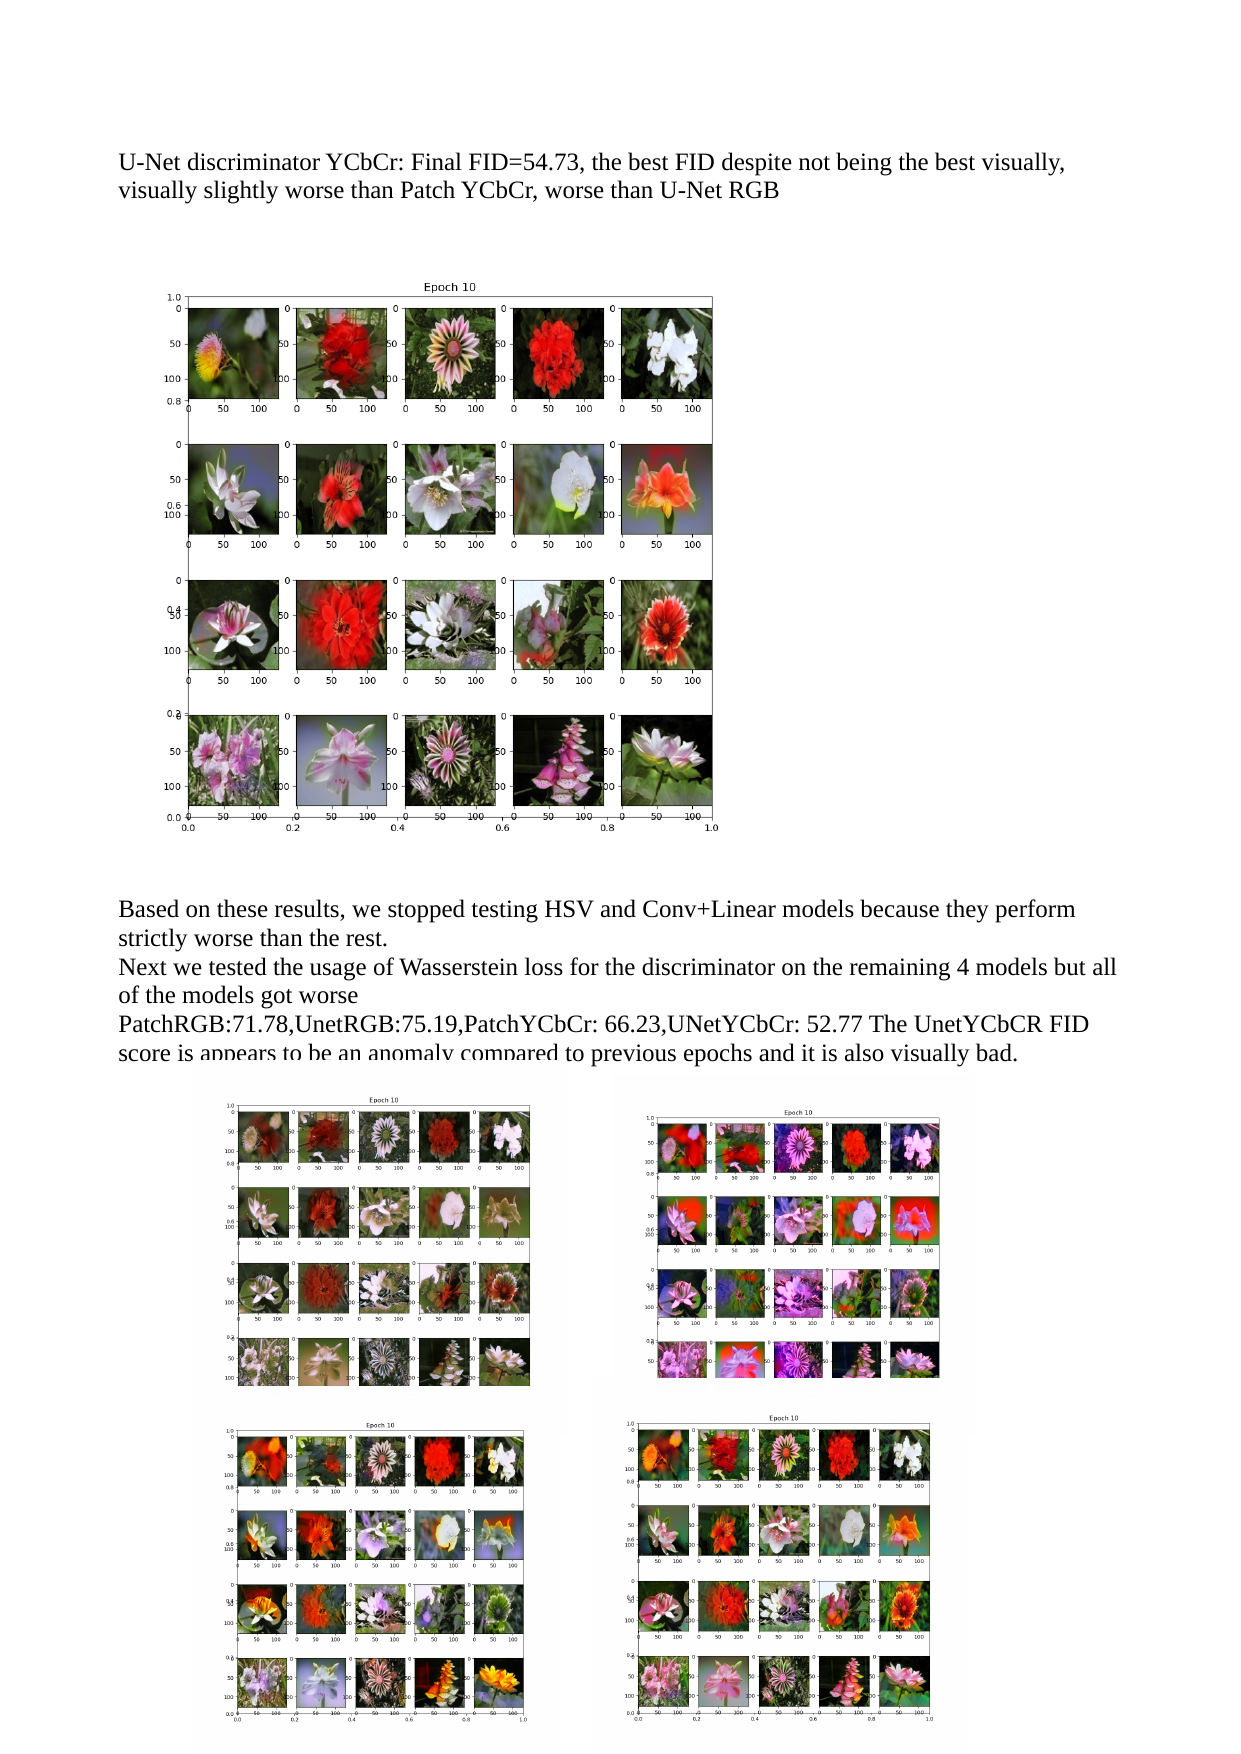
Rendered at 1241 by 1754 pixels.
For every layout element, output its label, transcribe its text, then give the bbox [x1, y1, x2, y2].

text U-Net discriminator YCbCr: Final FID=54.73, the best FID despite not being the best visually, visually slightly worse than Patch YCbCr, worse than U-Net RGB [118, 147, 1122, 204]
picture [103, 215, 779, 891]
picture [191, 1060, 567, 1754]
text PatchRGB:71.78,UnetRGB:75.19,PatchYCbCr: 66.23,UNetYCbCr: 52.77 The UnetYCbCR FID score is appears to be an anomaly compared to previous epochs and it is also visually bad. [118, 1009, 1122, 1067]
text Next we tested the usage of Wasserstein loss for the discriminator on the remaining 4 models but all of the models got worse [118, 952, 1122, 1009]
text Based on these results, we stopped testing HSV and Conv+Linear models because they perform strictly worse than the rest. [118, 894, 1122, 952]
picture [591, 1074, 975, 1754]
